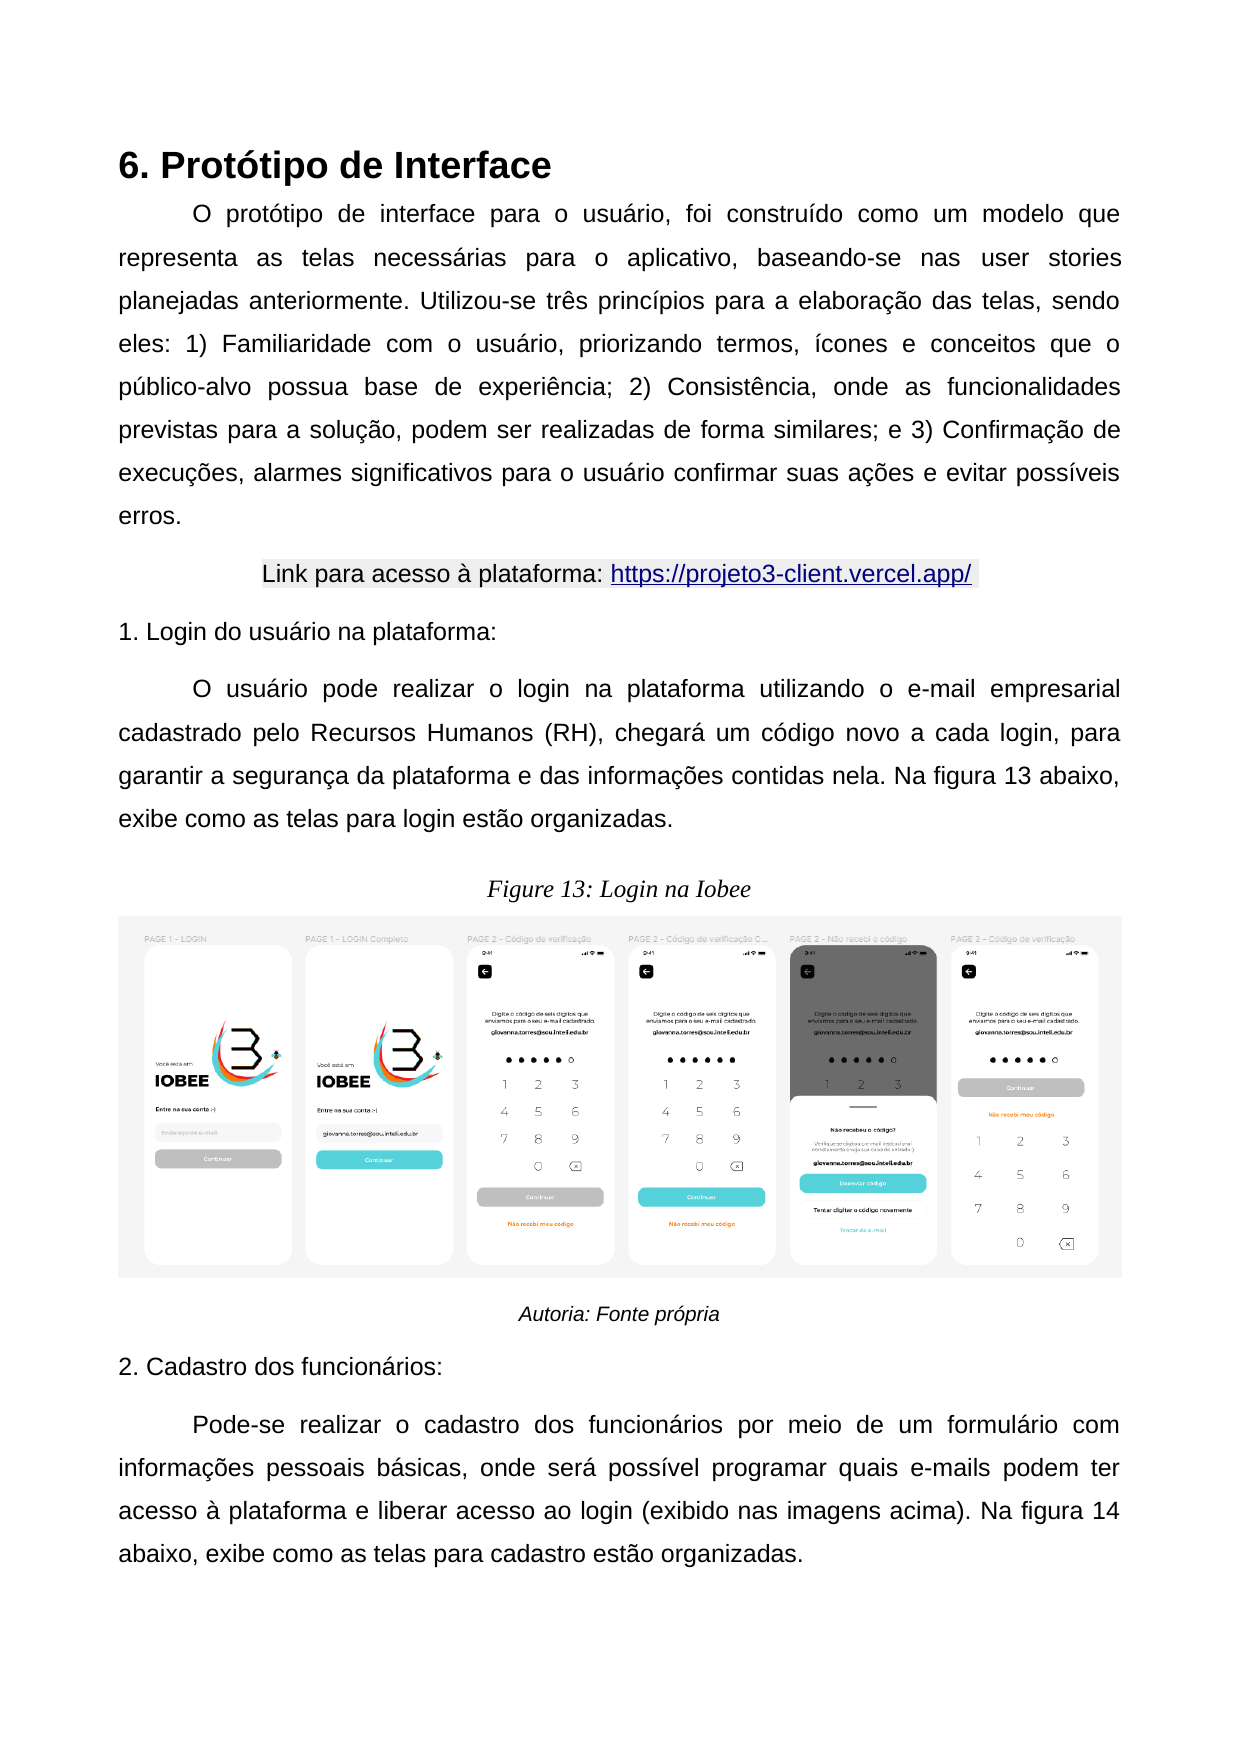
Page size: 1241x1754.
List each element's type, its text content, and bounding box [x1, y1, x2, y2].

picture [118, 916, 1123, 1278]
text Figure 13: Login na Iobee [118, 874, 1122, 903]
text Link para acesso à plataforma: https://projeto3-client.vercel.app/ [118, 559, 1122, 588]
text 2. Cadastro dos funcionários: [118, 1352, 1122, 1381]
subtitle 6. Protótipo de Interface [118, 143, 1122, 187]
text O usuário pode realizar o login na plataforma utilizando o e-mail empresarial cadastrado pelo Recursos Humanos (RH), chegará um código novo a cada login, para garantir a segurança da plataforma e das informações contidas nela. Na figura 13 abaixo, exibe como as telas para login estão organizadas. [118, 674, 1122, 832]
text [118, 903, 1122, 916]
text Autoria: Fonte própria [118, 1278, 1122, 1325]
text O protótipo de interface para o usuário, foi construído como um modelo que representa as telas necessárias para o aplicativo, baseando-se nas user stories planejadas anteriormente. Utilizou-se três princípios para a elaboração das telas, sendo eles: 1) Familiaridade com o usuário, priorizando termos, ícones e conceitos que o público-alvo possua base de experiência; 2) Consistência, onde as funcionalidades previstas para a solução, podem ser realizadas de forma similares; e 3) Confirmação de execuções, alarmes significativos para o usuário confirmar suas ações e evitar possíveis erros. [118, 199, 1122, 530]
text [118, 861, 1122, 874]
text Pode-se realizar o cadastro dos funcionários por meio de um formulário com informações pessoais básicas, onde será possível programar quais e-mails podem ter acesso à plataforma e liberar acesso ao login (exibido nas imagens acima). Na figura 14 abaixo, exibe como as telas para cadastro estão organizadas. [118, 1409, 1122, 1568]
text 1. Login do usuário na plataforma: [118, 617, 1122, 645]
